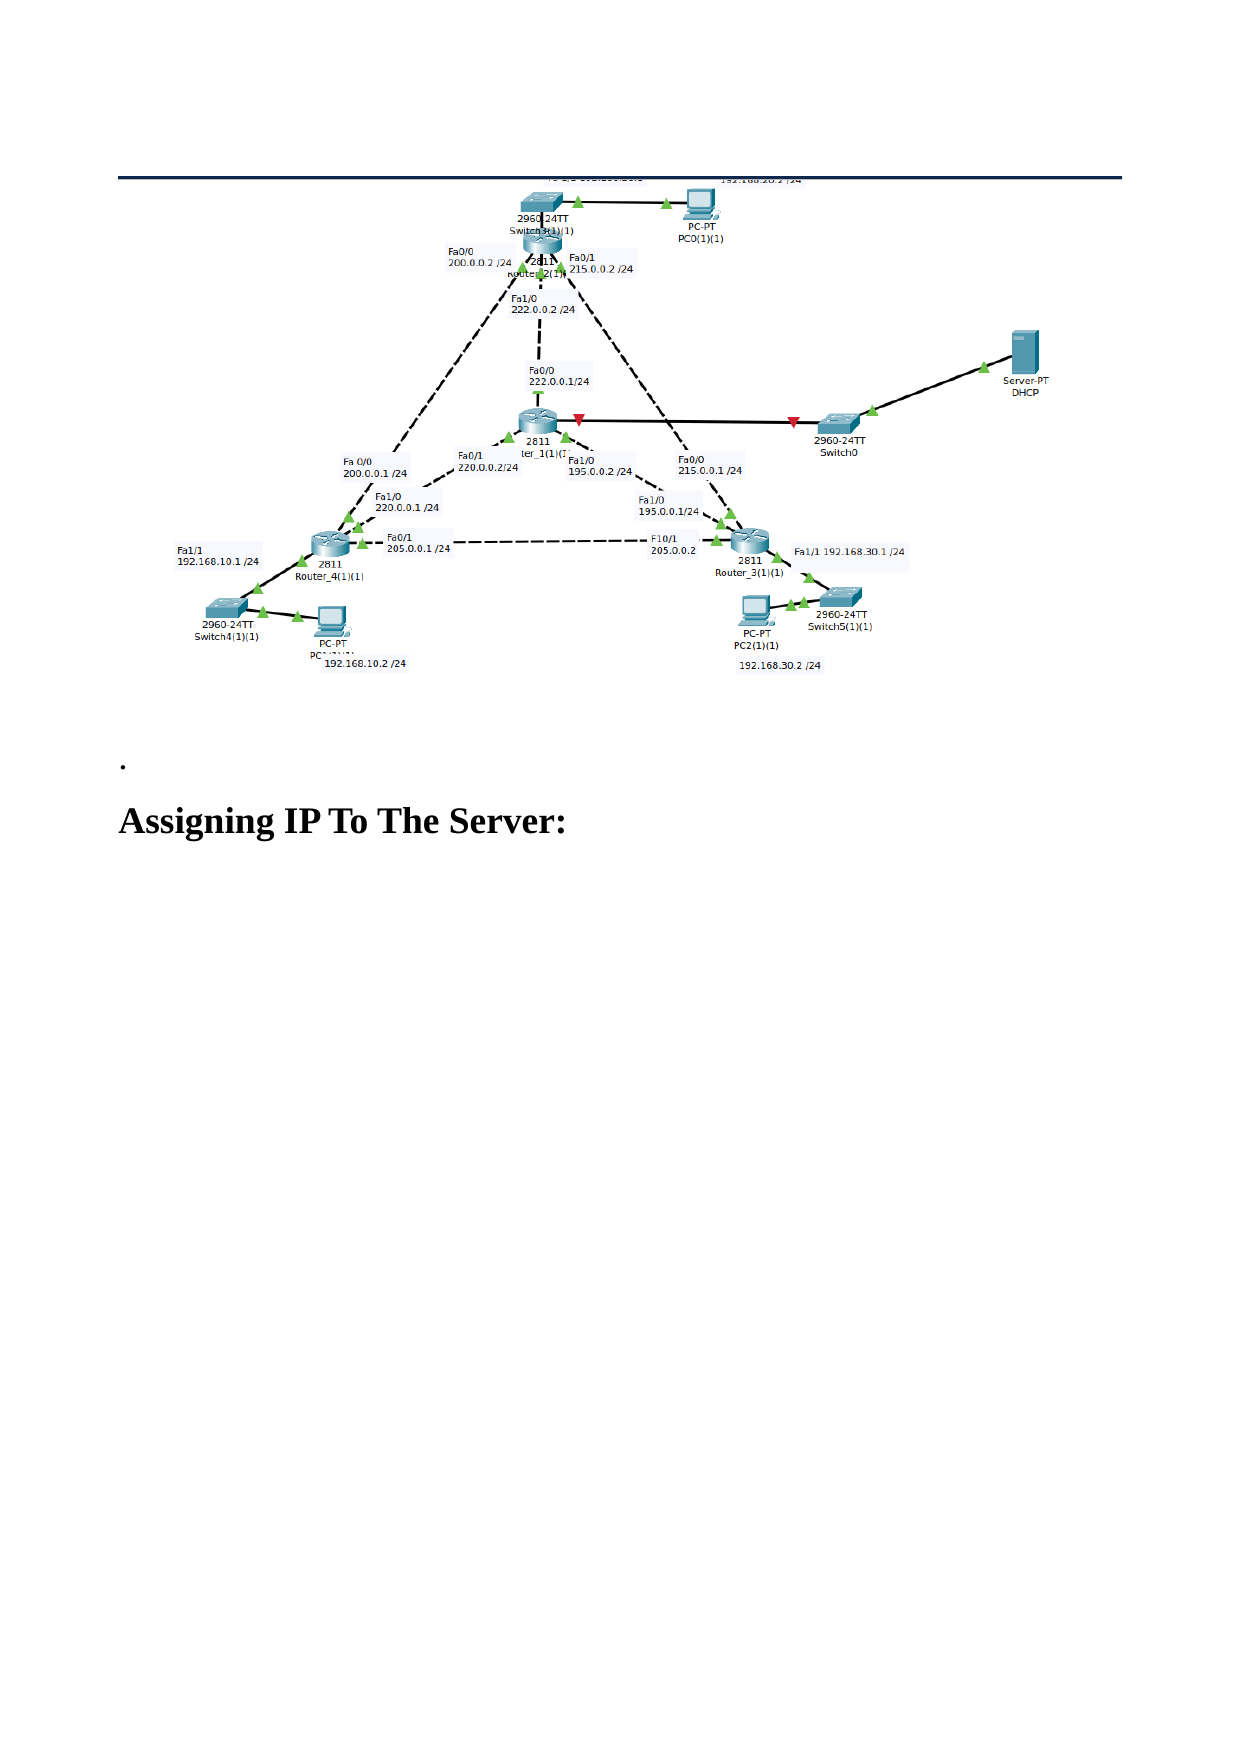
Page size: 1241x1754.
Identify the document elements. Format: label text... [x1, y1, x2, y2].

text Assigning IP To The Server: [118, 799, 1122, 842]
picture [118, 176, 1123, 728]
text . [118, 728, 1122, 778]
